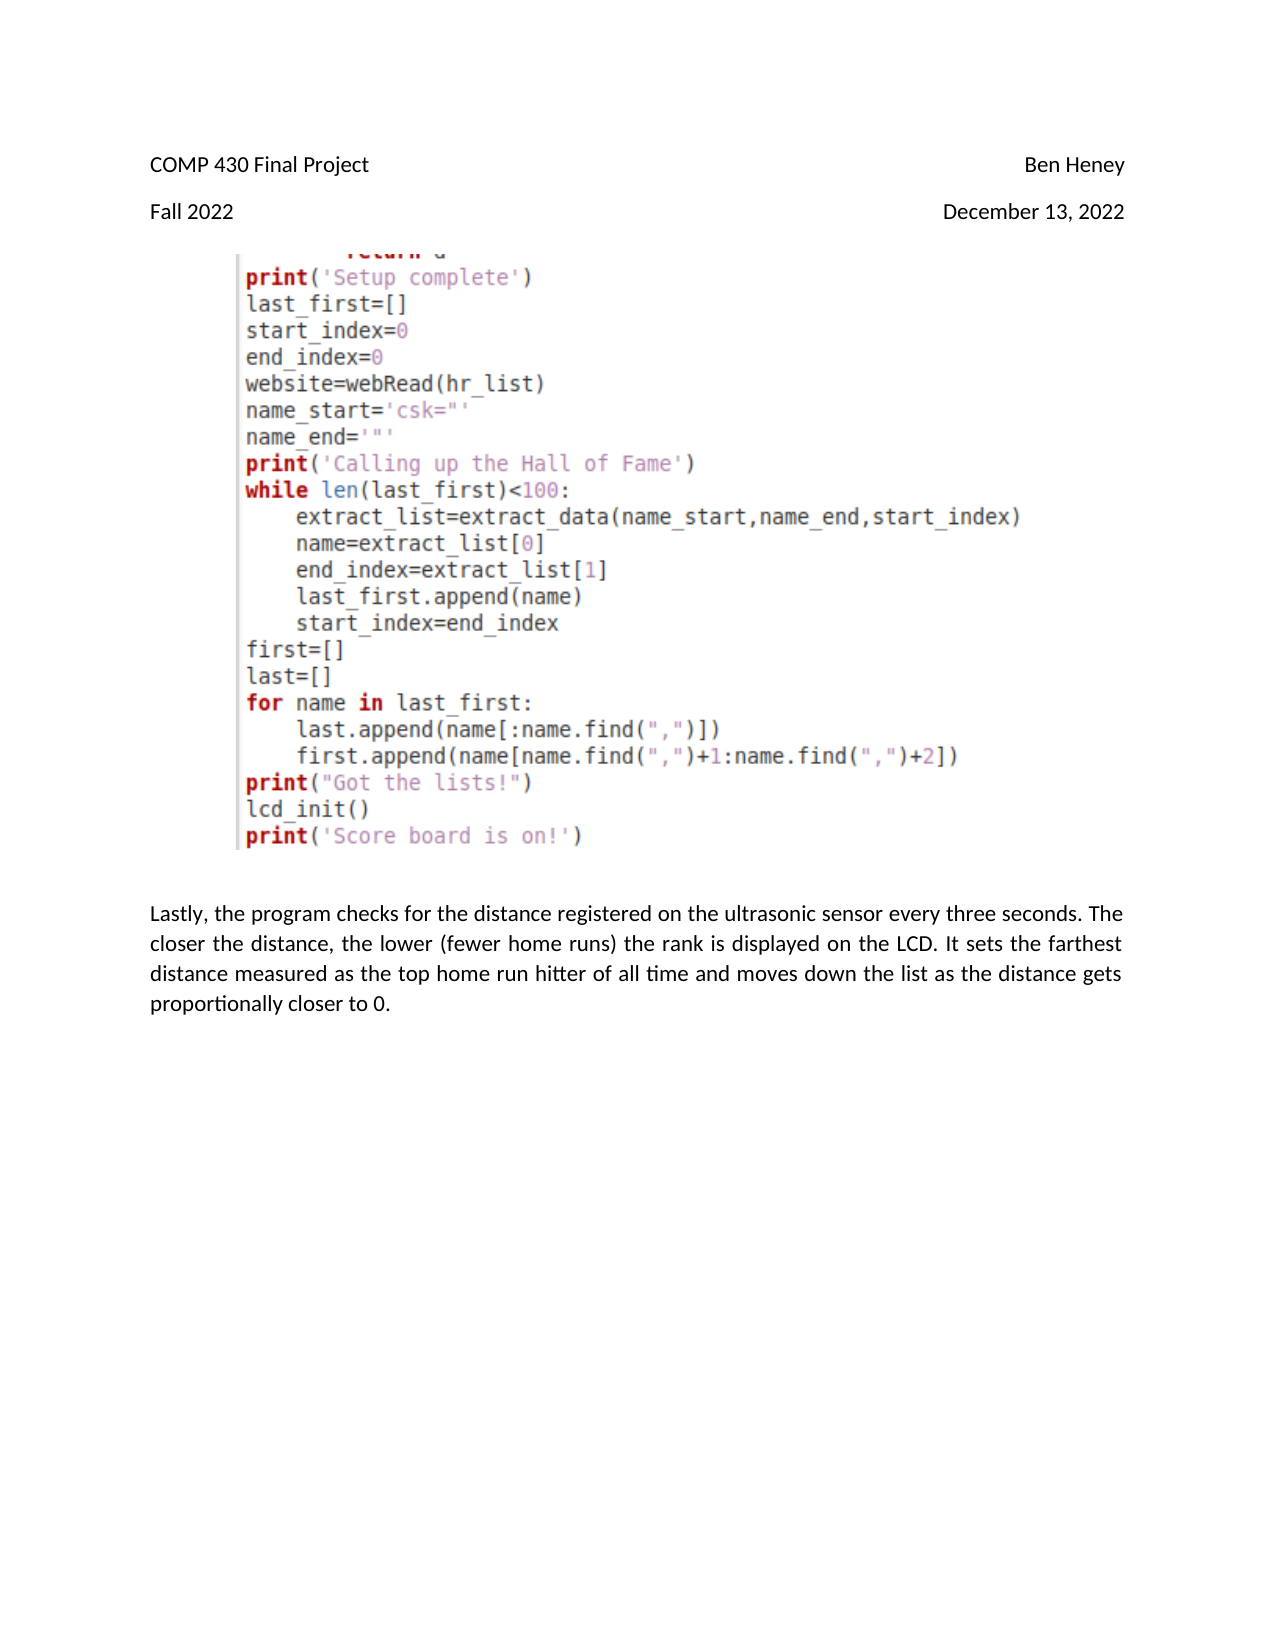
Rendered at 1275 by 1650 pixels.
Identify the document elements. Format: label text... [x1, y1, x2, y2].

text Lastly, the program checks for the distance registered on the ultrasonic sensor every three seconds. The closer the distance, the lower (fewer home runs) the rank is displayed on the LCD. It sets the farthest distance measured as the top home run hitter of all time and moves down the list as the distance gets proportionally closer to 0. [150, 899, 1125, 1017]
picture [236, 254, 1039, 850]
